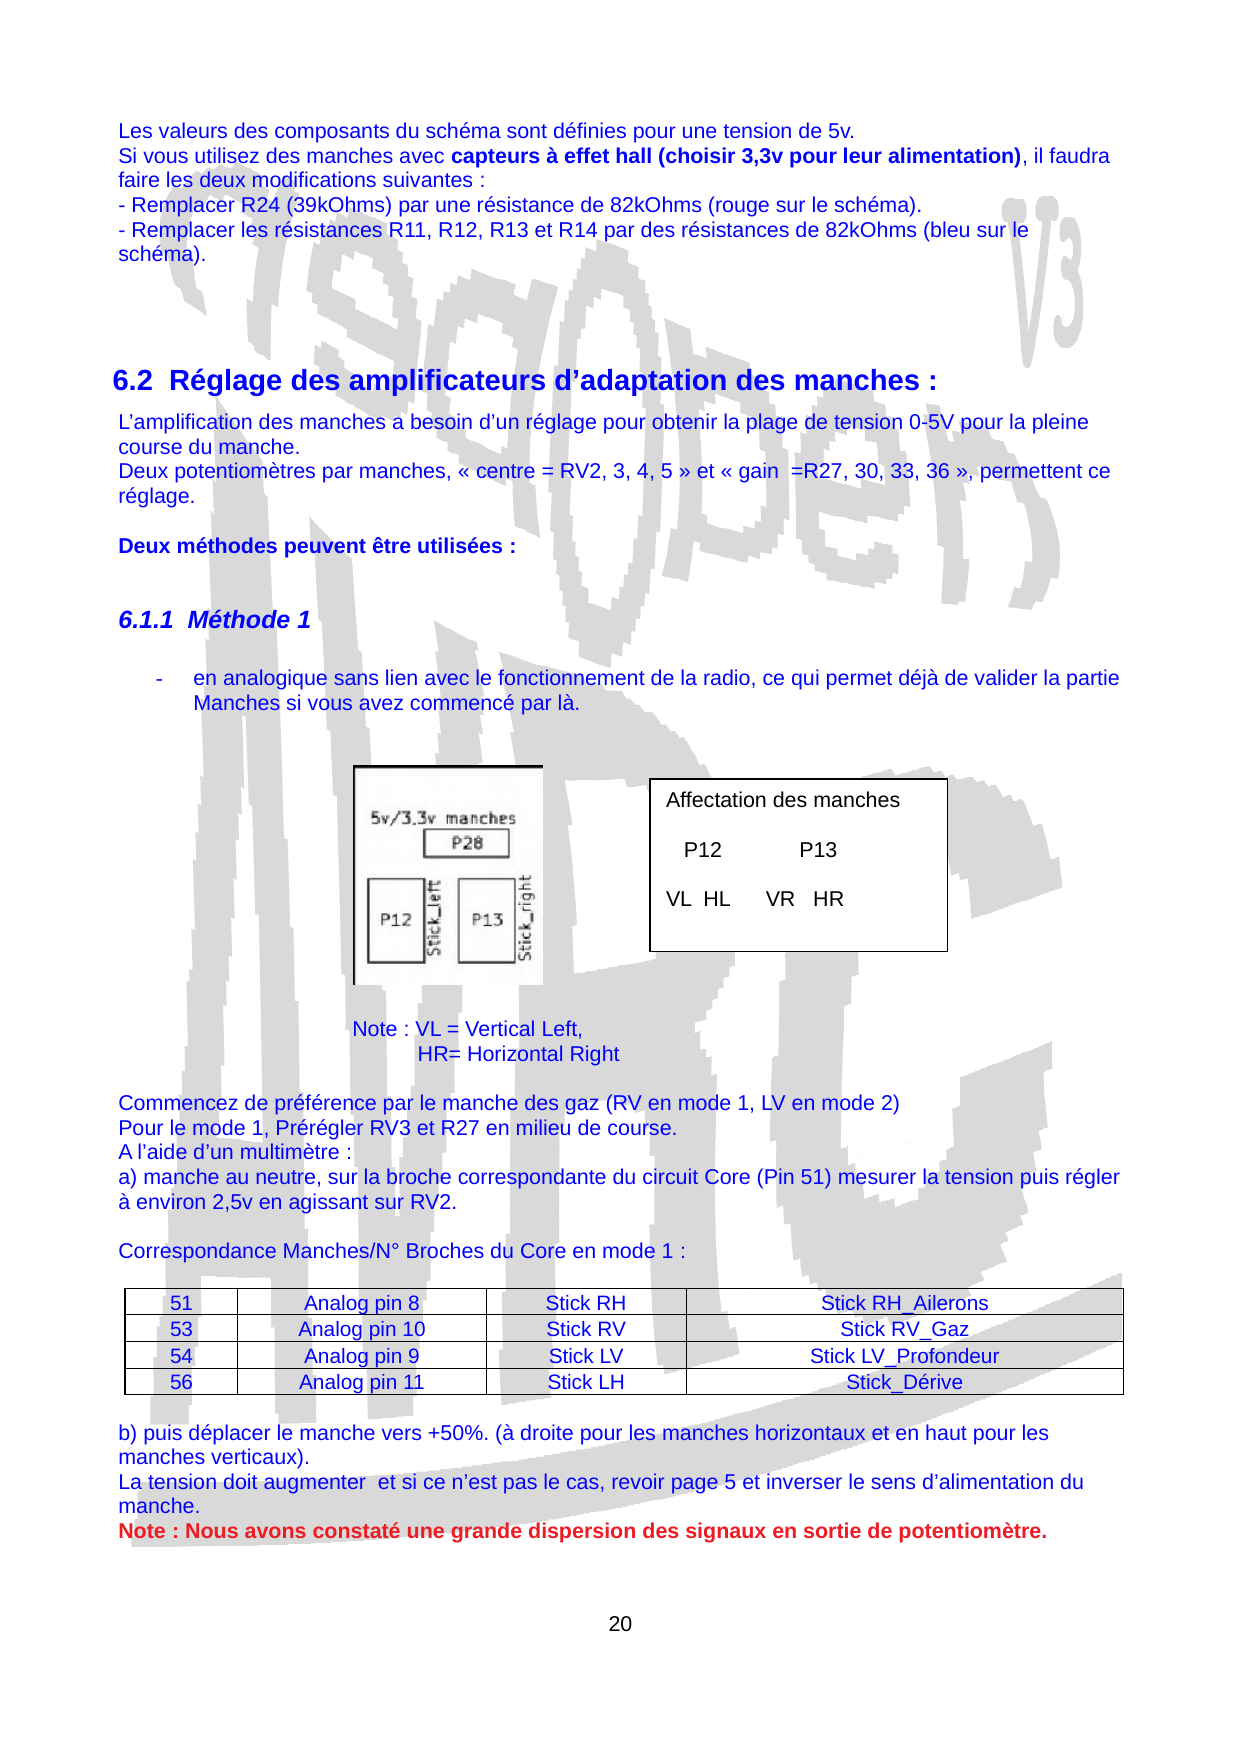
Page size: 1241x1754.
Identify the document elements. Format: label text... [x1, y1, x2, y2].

table_cell Stick_Dérive [687, 1369, 1123, 1394]
text - Remplacer R24 (39kOhms) par une résistance de 82kOhms (rouge sur le schéma). [118, 192, 1122, 217]
text Note : VL = Vertical Left, [305, 1016, 1122, 1041]
text VL HL VR HR [666, 886, 932, 911]
text La tension doit augmenter et si ce n’est pas le cas, revoir page 5 et inverser le sens d’alimentation du manche. [118, 1469, 1122, 1518]
table_cell Stick LV_Profondeur [687, 1342, 1123, 1367]
table_header Analog pin 8 [238, 1289, 486, 1314]
text Affectation des manches [666, 787, 932, 812]
table_cell 56 [126, 1369, 237, 1394]
text Note : Nous avons constaté une grande dispersion des signaux en sortie de potentiomètre. [118, 1518, 1122, 1543]
text - Remplacer les résistances R11, R12, R13 et R14 par des résistances de 82kOhms (bleu sur le schéma). [118, 217, 1122, 266]
table_cell Analog pin 11 [238, 1369, 486, 1394]
table_cell Stick LV [487, 1342, 686, 1367]
text L’amplification des manches a besoin d’un réglage pour obtenir la plage de tension 0-5V pour la pleine course du manche. [118, 409, 1122, 459]
text Deux potentiomètres par manches, « centre = RV2, 3, 4, 5 » et « gain =R27, 30, 33, 36 », permettent ce réglage. [118, 459, 1122, 508]
text HR= Horizontal Right [305, 1041, 1122, 1066]
list en analogique sans lien avec le fonctionnement de la radio, ce qui permet déjà de valider la partie Manches si vous avez commencé par là. [156, 665, 1122, 714]
text Pour le mode 1, Prérégler RV3 et R27 en milieu de course. [118, 1115, 1122, 1139]
table_cell Analog pin 9 [238, 1342, 486, 1367]
text Si vous utilisez des manches avec capteurs à effet hall (choisir 3,3v pour leur alimentation), il faudra faire les deux modifications suivantes : [118, 143, 1122, 192]
text Commencez de préférence par le manche des gaz (RV en mode 1, LV en mode 2) [118, 1090, 1122, 1115]
subtitle 6.2 Réglage des amplificateurs d’adaptation des manches : [112, 363, 1122, 397]
text b) puis déplacer le manche vers +50%. (à droite pour les manches horizontaux et en haut pour les manches verticaux). [118, 1420, 1122, 1469]
table_header Stick RH [487, 1289, 686, 1314]
table_cell 53 [126, 1315, 237, 1341]
table_cell Stick RV [487, 1315, 686, 1341]
table_cell Stick RV_Gaz [687, 1315, 1123, 1341]
text Les valeurs des composants du schéma sont définies pour une tension de 5v. [118, 118, 1122, 143]
text Deux méthodes peuvent être utilisées : [118, 533, 1122, 557]
text Correspondance Manches/N° Broches du Core en mode 1 : [118, 1238, 1122, 1263]
table_cell Analog pin 10 [238, 1315, 486, 1341]
table_cell Stick LH [487, 1369, 686, 1394]
subtitle 6.1.1 Méthode 1 [118, 605, 1122, 634]
text A l’aide d’un multimètre : [118, 1139, 1122, 1164]
table_cell 54 [126, 1342, 237, 1367]
table_header 51 [126, 1289, 237, 1314]
table_header Stick RH_Ailerons [687, 1289, 1123, 1314]
text P12 P13 [666, 837, 932, 861]
text a) manche au neutre, sur la broche correspondante du circuit Core (Pin 51) mesurer la tension puis régler à environ 2,5v en agissant sur RV2. [118, 1164, 1122, 1214]
